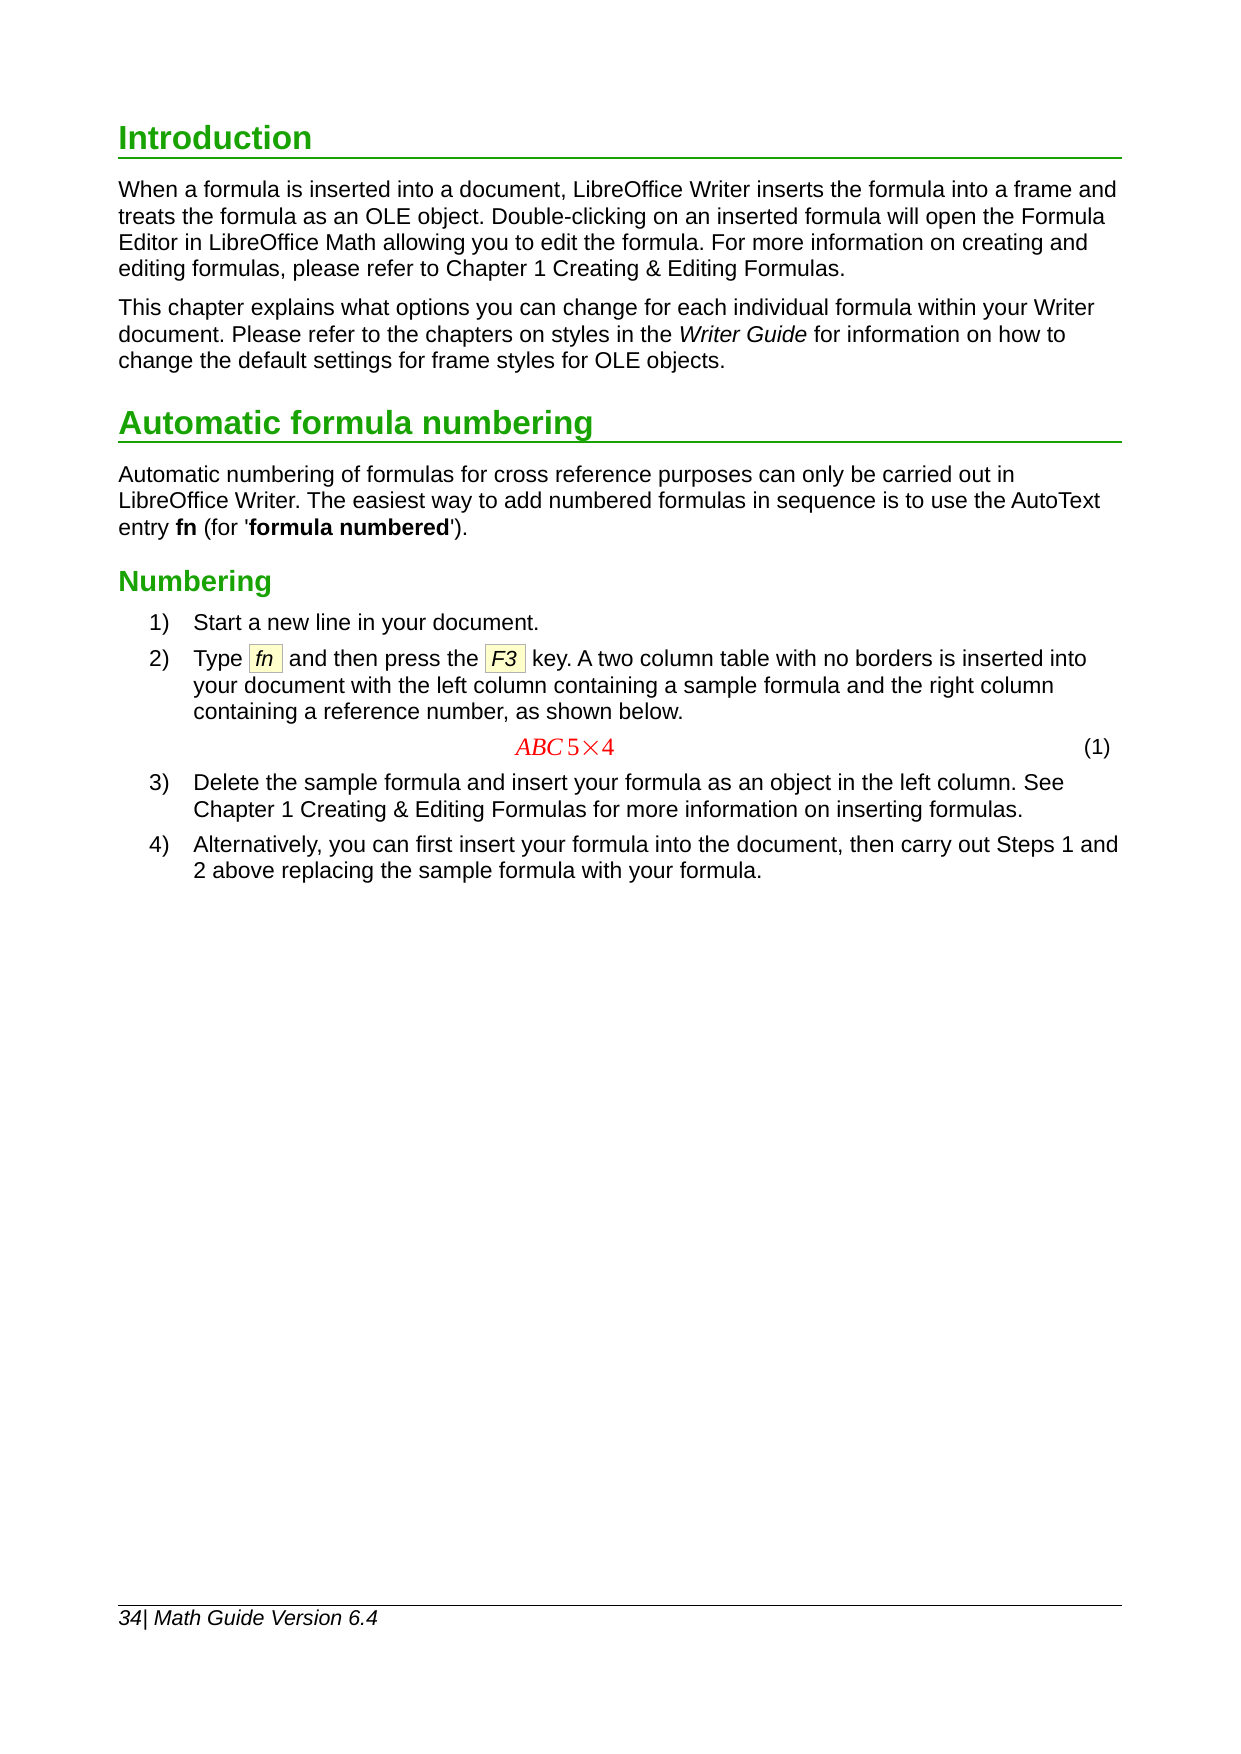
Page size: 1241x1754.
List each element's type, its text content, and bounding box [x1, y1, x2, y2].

text Automatic numbering of formulas for cross reference purposes can only be carried out in LibreOffice Writer. The easiest way to add numbered formulas in sequence is to use the AutoText entry fn (for 'formula numbered'). [118, 461, 1122, 540]
list Alternatively, you can first insert your formula into the document, then carry out Steps 1 and 2 above replacing the sample formula with your formula. [169, 831, 1122, 884]
text When a formula is inserted into a document, LibreOffice Writer inserts the formula into a frame and treats the formula as an OLE object. Double-clicking on an inserted formula will open the Formula Editor in LibreOffice Math allowing you to edit the formula. For more information on creating and editing formulas, please refer to Chapter 1 Creating & Editing Formulas. [118, 176, 1122, 282]
subtitle Numbering [118, 564, 1122, 597]
list Delete the sample formula and insert your formula as an object in the left column. See Chapter 1 Creating & Editing Formulas for more information on inserting formulas. [169, 769, 1122, 822]
list Start a new line in your document. [169, 609, 1122, 635]
table_header (1) [1010, 734, 1122, 763]
list Type fn and then press the F3 key. A two column table with no borders is inserted into your document with the left column containing a sample formula and the right column containing a reference number, as shown below. [169, 644, 1122, 725]
subtitle Introduction [118, 118, 1122, 157]
subtitle Automatic formula numbering [118, 403, 1122, 441]
table_header [118, 734, 1010, 763]
text This chapter explains what options you can change for each individual formula within your Writer document. Please refer to the chapters on styles in the Writer Guide for information on how to change the default settings for frame styles for OLE objects. [118, 294, 1122, 373]
